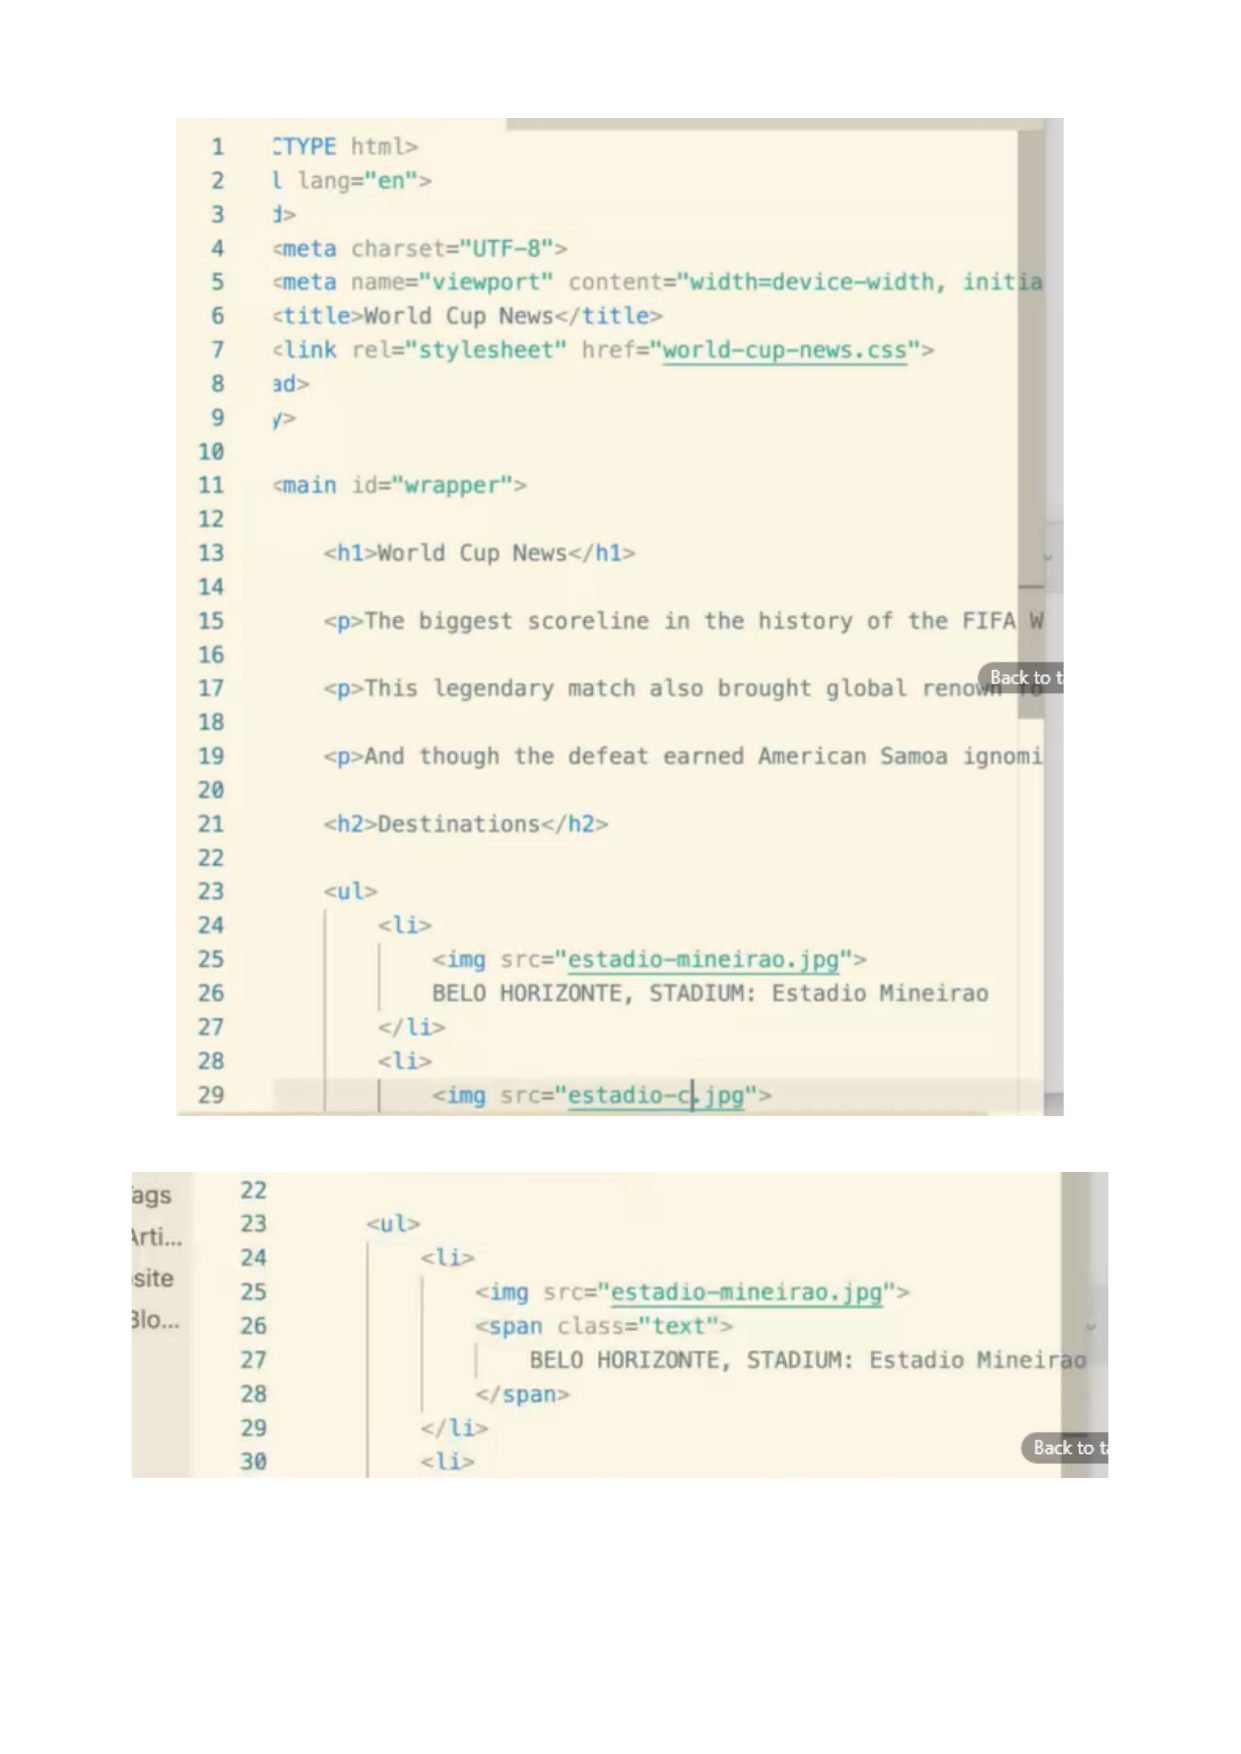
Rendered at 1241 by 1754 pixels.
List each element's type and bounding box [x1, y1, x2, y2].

picture [131, 1172, 1109, 1478]
picture [176, 118, 1064, 1116]
